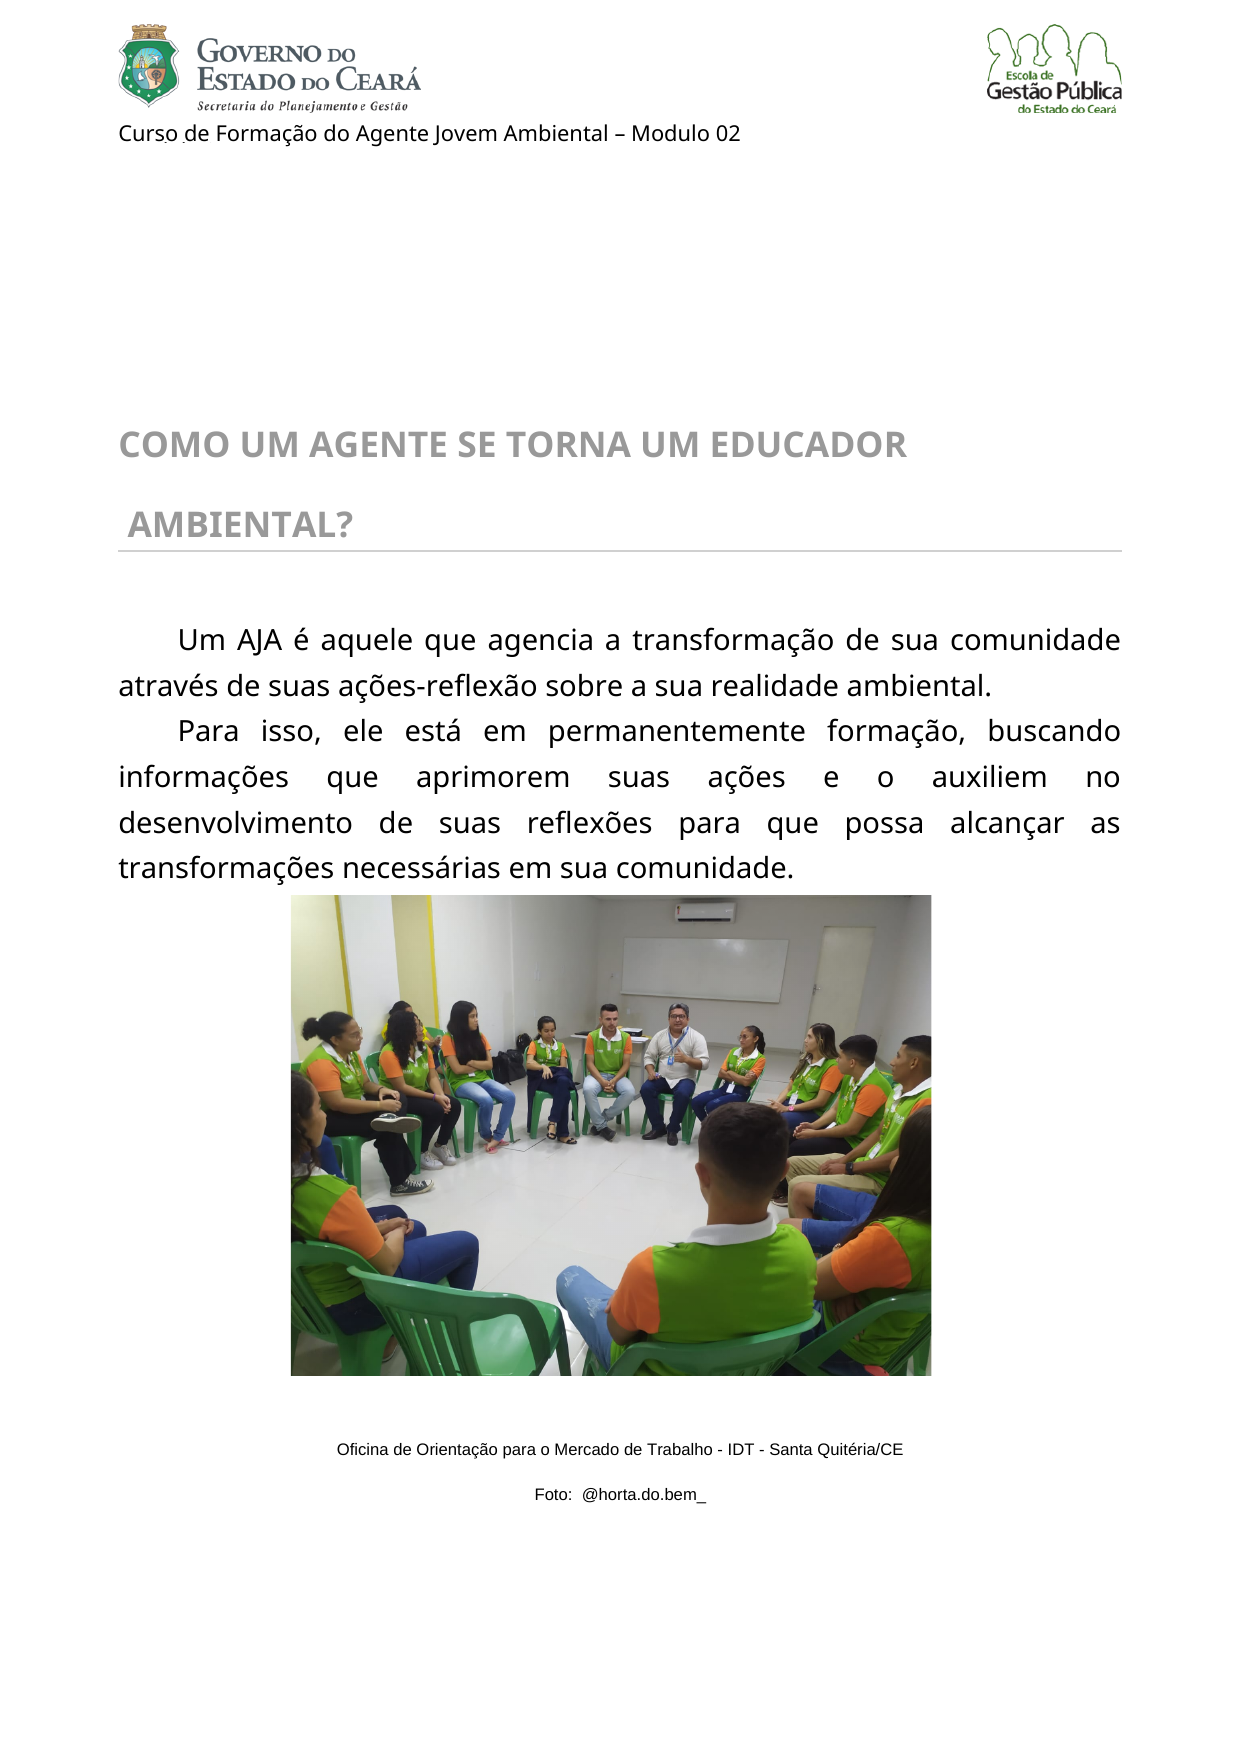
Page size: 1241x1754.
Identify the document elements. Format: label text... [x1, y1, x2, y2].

subtitle AMBIENTAL? [118, 499, 1122, 550]
subtitle COMO UM AGENTE SE TORNA UM EDUCADOR [118, 419, 1122, 467]
text Foto: @horta.do.bem_ [118, 1458, 1122, 1504]
text Um AJA é aquele que agencia a transformação de sua comunidade através de suas ações-reflexão sobre a sua realidade ambiental. [118, 619, 1122, 705]
text Para isso, ele está em permanentemente formação, buscando informações que aprimorem suas ações e o auxiliem no desenvolvimento de suas reflexões para que possa alcançar as transformações necessárias em sua comunidade. [118, 711, 1122, 887]
picture [118, 24, 1122, 113]
picture [290, 895, 932, 1376]
text Oficina de Orientação para o Mercado de Trabalho - IDT - Santa Quitéria/CE [118, 1395, 1122, 1458]
